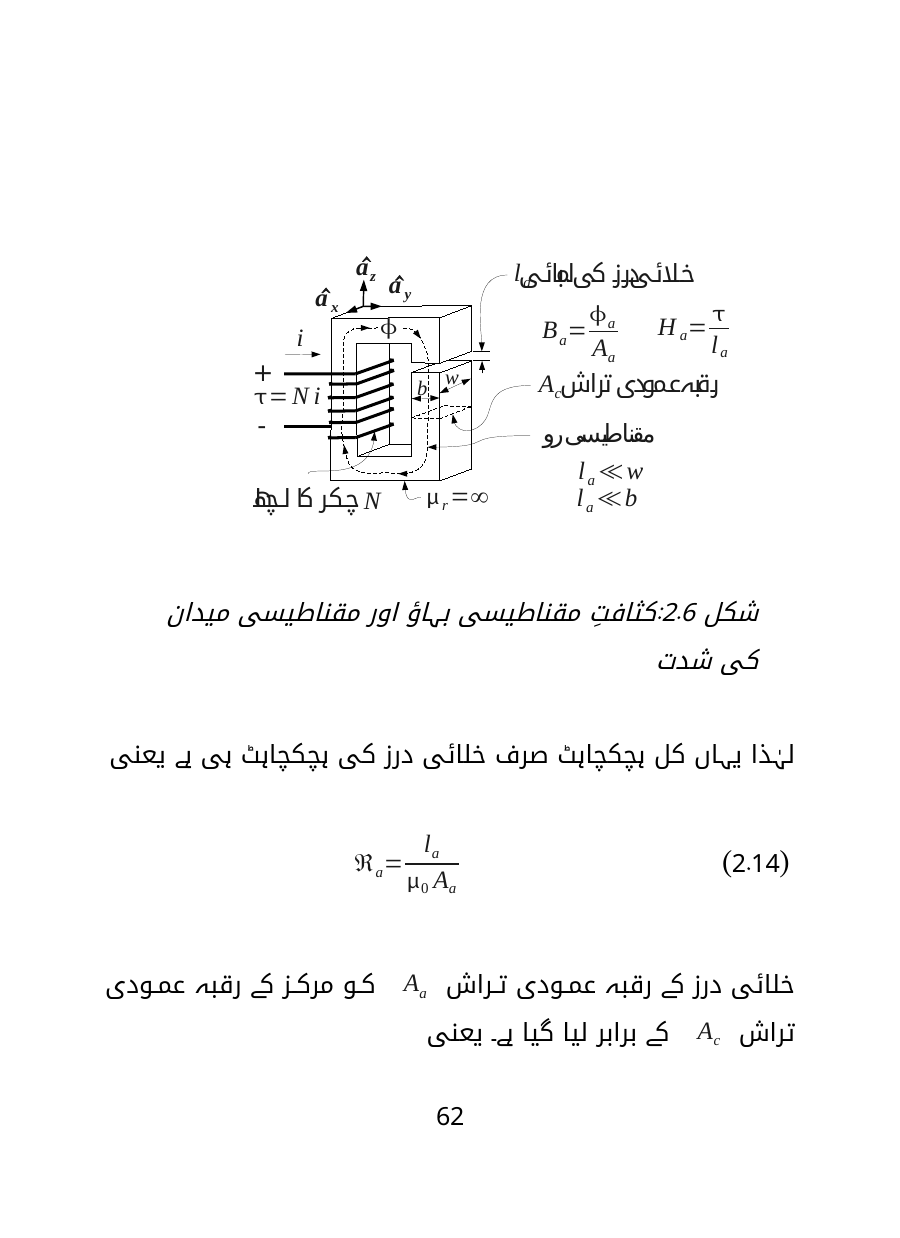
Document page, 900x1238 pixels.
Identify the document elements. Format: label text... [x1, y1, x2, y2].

text لہٰذا یہاں کل ہچکچاہٹ صرف خلائی درز کی ہچکچاہٹ ہی ہے یعنی [105, 731, 795, 778]
text شکل 2.6:کثافتِ مقناطیسی بہاؤ اور مقناطیسی میدان کی شدت [140, 181, 758, 684]
table_header (2.14) [700, 825, 795, 915]
text خلائی درز کے رقبہ عمودی تراش کو مرکز کے رقبہ عمودی تراش کے برابر لیا گیا ہے۔ یعنی [105, 962, 795, 1057]
table_header [105, 825, 700, 915]
